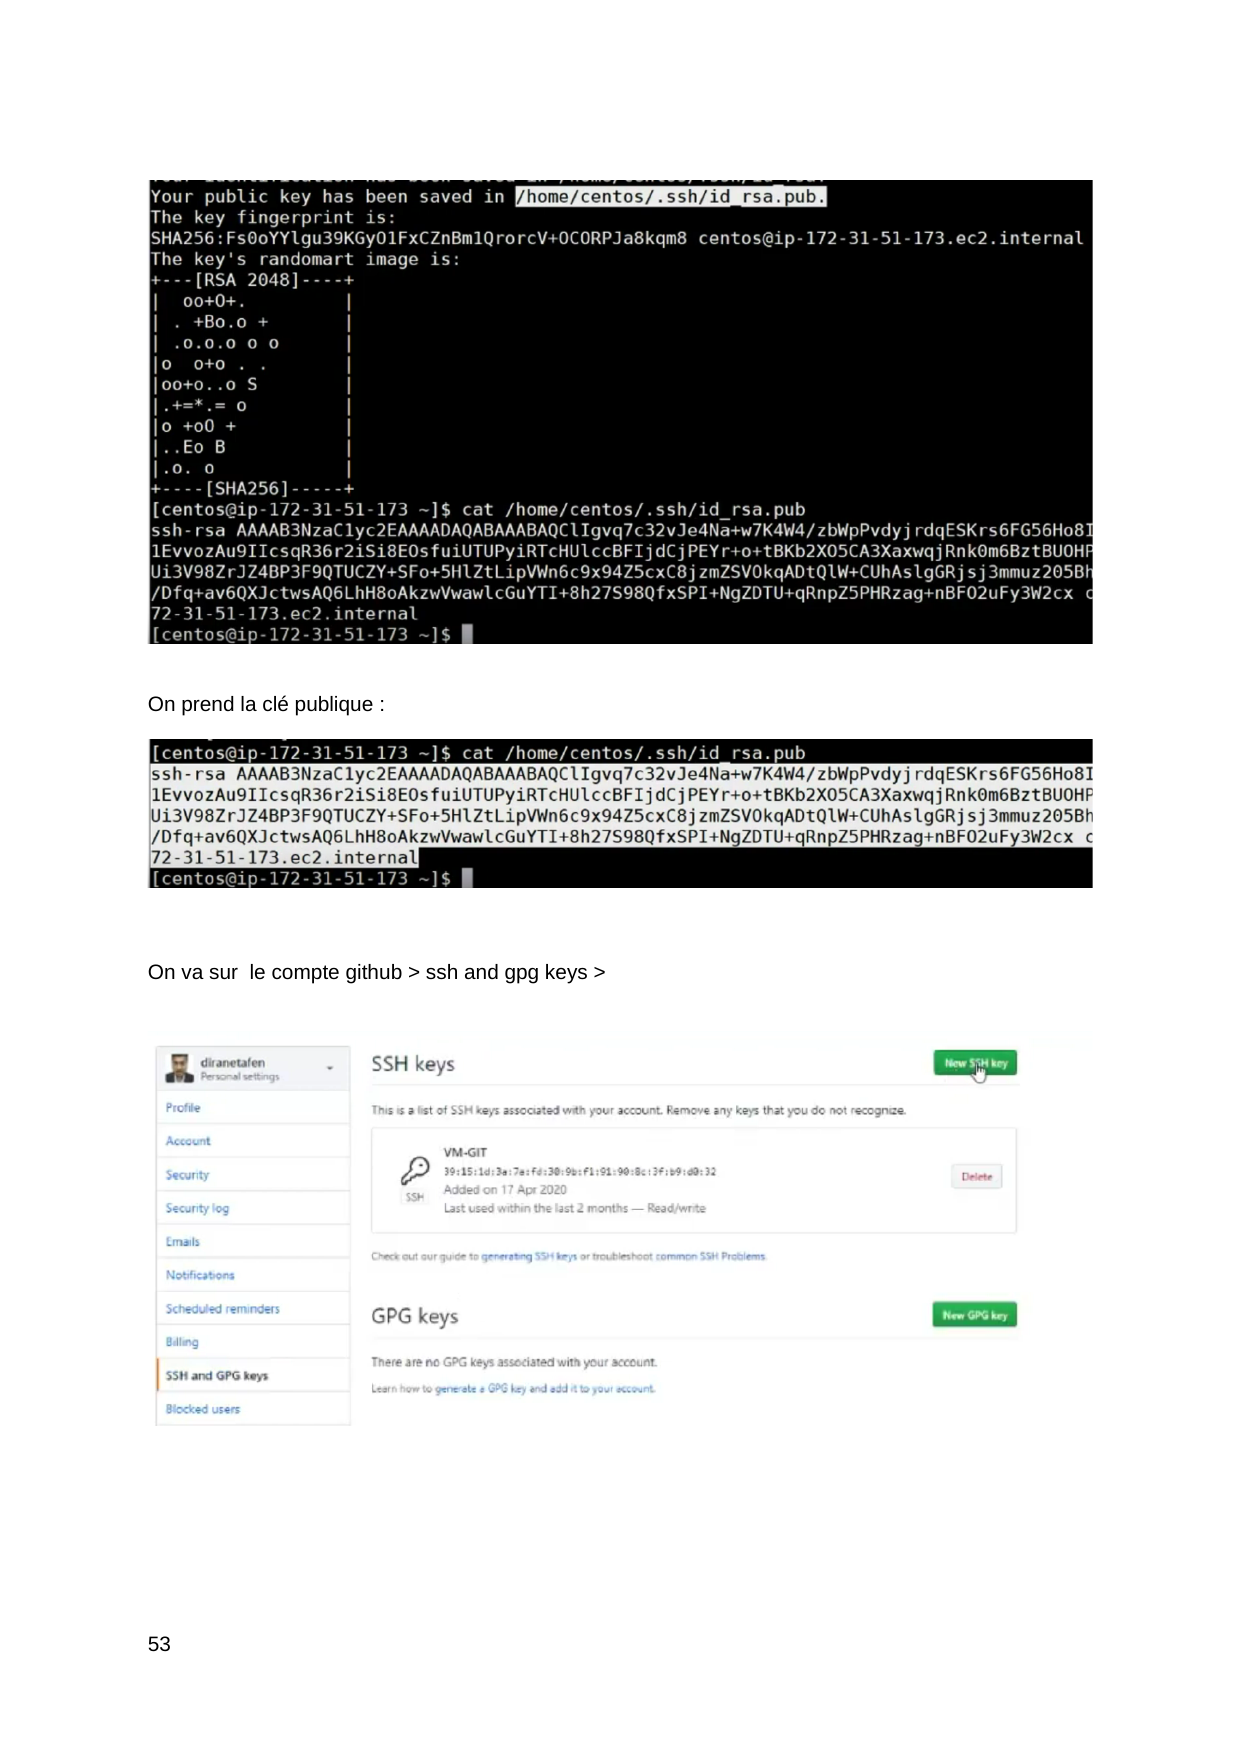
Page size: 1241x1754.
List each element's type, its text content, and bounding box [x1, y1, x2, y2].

text On prend la clé publique : [148, 692, 1093, 716]
text On va sur le compte github > ssh and gpg keys > [148, 960, 1093, 984]
picture [147, 180, 1093, 644]
picture [147, 739, 1093, 888]
picture [147, 1031, 1093, 1426]
